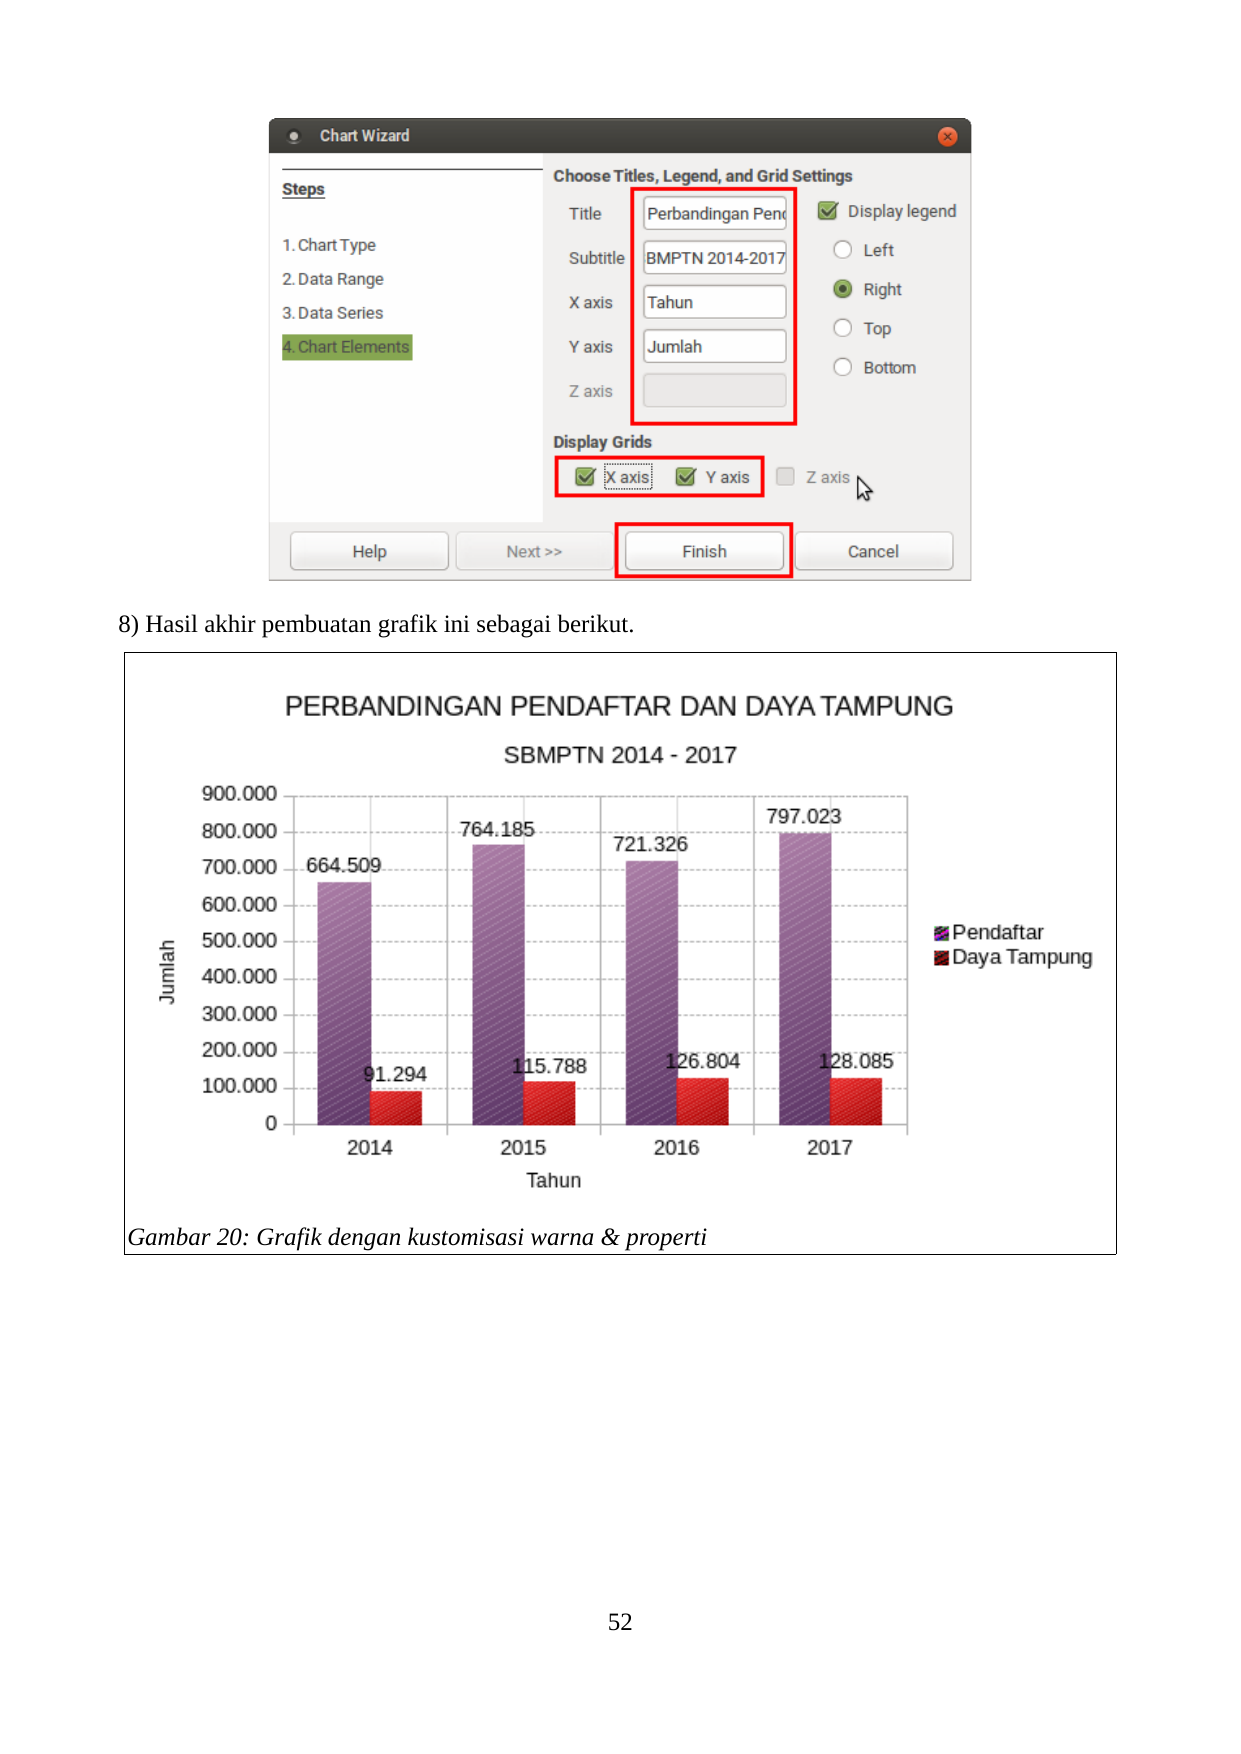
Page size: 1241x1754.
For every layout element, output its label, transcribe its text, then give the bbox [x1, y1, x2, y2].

text Gambar 20: Grafik dengan kustomisasi warna & properti [127, 1222, 1113, 1251]
text 8) Hasil akhir pembuatan grafik ini sebagai berikut. [118, 609, 1122, 638]
picture [127, 667, 1114, 1222]
picture [268, 118, 972, 581]
